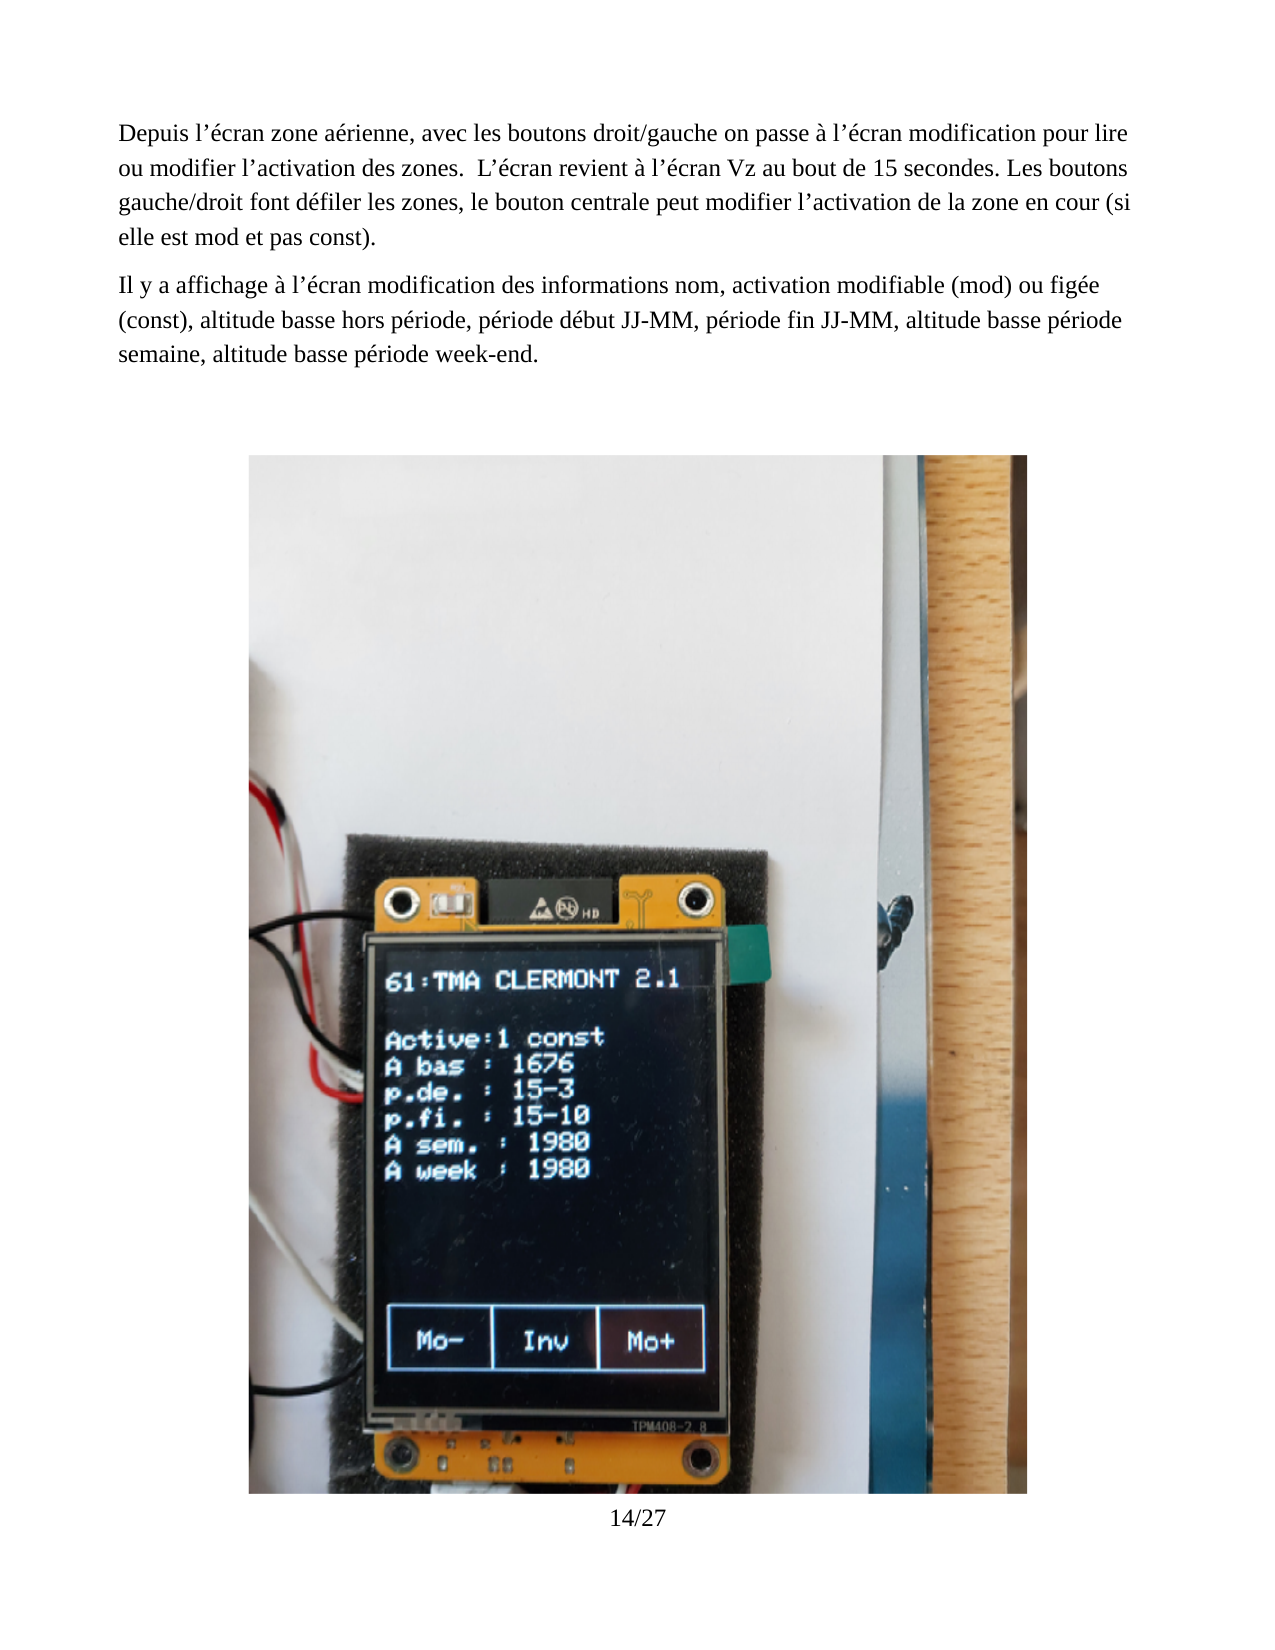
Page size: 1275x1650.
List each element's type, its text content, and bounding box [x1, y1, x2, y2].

text Il y a affichage à l’écran modification des informations nom, activation modifiable (mod) ou figée (const), altitude basse hors période, période début JJ-MM, période fin JJ-MM, altitude basse période semaine, altitude basse période week-end. [118, 271, 1157, 368]
text Depuis l’écran zone aérienne, avec les boutons droit/gauche on passe à l’écran modification pour lire ou modifier l’activation des zones. L’écran revient à l’écran Vz au bout de 15 secondes. Les boutons gauche/droit font défiler les zones, le bouton centrale peut modifier l’activation de la zone en cour (si elle est mod et pas const). [118, 118, 1157, 250]
picture [249, 456, 1028, 1493]
